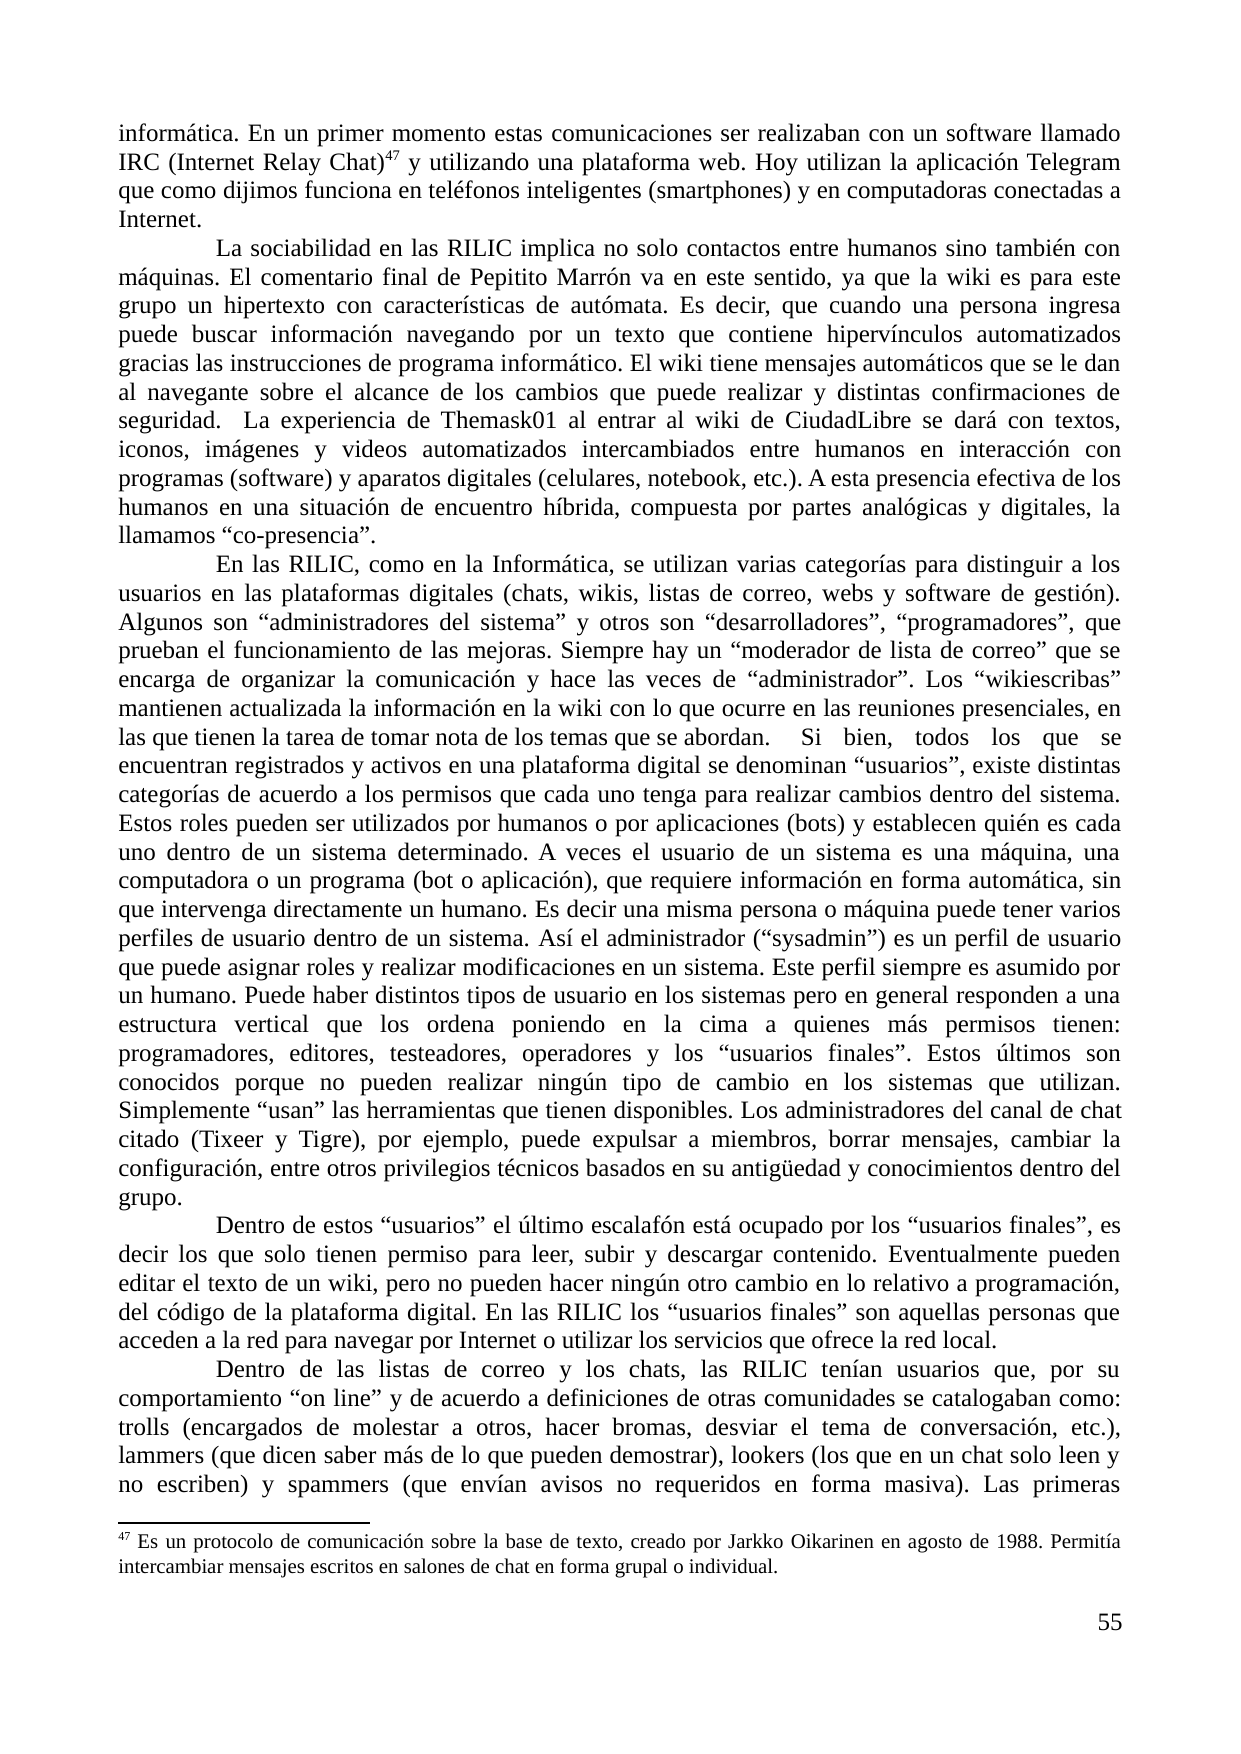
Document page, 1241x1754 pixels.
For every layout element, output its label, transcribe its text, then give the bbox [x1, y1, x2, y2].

text informática. En un primer momento estas comunicaciones ser realizaban con un software llamado IRC (Internet Relay Chat) y utilizando una plataforma web. Hoy utilizan la aplicación Telegram que como dijimos funciona en teléfonos inteligentes (smartphones) y en computadoras conectadas a Internet. [118, 118, 1122, 233]
text La sociabilidad en las RILIC implica no solo contactos entre humanos sino también con máquinas. El comentario final de Pepitito Marrón va en este sentido, ya que la wiki es para este grupo un hipertexto con características de autómata. Es decir, que cuando una persona ingresa puede buscar información navegando por un texto que contiene hipervínculos automatizados gracias las instrucciones de programa informático. El wiki tiene mensajes automáticos que se le dan al navegante sobre el alcance de los cambios que puede realizar y distintas confirmaciones de seguridad. La experiencia de Themask01 al entrar al wiki de CiudadLibre se dará con textos, iconos, imágenes y videos automatizados intercambiados entre humanos en interacción con programas (software) y aparatos digitales (celulares, notebook, etc.). A esta presencia efectiva de los humanos en una situación de encuentro híbrida, compuesta por partes analógicas y digitales, la llamamos “co-presencia”. [118, 233, 1122, 549]
text Dentro de las listas de correo y los chats, las RILIC tenían usuarios que, por su comportamiento “on line” y de acuerdo a definiciones de otras comunidades se catalogaban como: trolls (encargados de molestar a otros, hacer bromas, desviar el tema de conversación, etc.), lammers (que dicen saber más de lo que pueden demostrar), lookers (los que en un chat solo leen y no escriben) y spammers (que envían avisos no requeridos en forma masiva). Las primeras [118, 1354, 1122, 1498]
text Dentro de estos “usuarios” el último escalafón está ocupado por los “usuarios finales”, es decir los que solo tienen permiso para leer, subir y descargar contenido. Eventualmente pueden editar el texto de un wiki, pero no pueden hacer ningún otro cambio en lo relativo a programación, del código de la plataforma digital. En las RILIC los “usuarios finales” son aquellas personas que acceden a la red para navegar por Internet o utilizar los servicios que ofrece la red local. [118, 1211, 1122, 1354]
text Es un protocolo de comunicación sobre la base de texto, creado por Jarkko Oikarinen en agosto de 1988. Permitía intercambiar mensajes escritos en salones de chat en forma grupal o individual. [118, 1529, 1122, 1578]
text En las RILIC, como en la Informática, se utilizan varias categorías para distinguir a los usuarios en las plataformas digitales (chats, wikis, listas de correo, webs y software de gestión). Algunos son “administradores del sistema” y otros son “desarrolladores”, “programadores”, que prueban el funcionamiento de las mejoras. Siempre hay un “moderador de lista de correo” que se encarga de organizar la comunicación y hace las veces de “administrador”. Los “wikiescribas” mantienen actualizada la información en la wiki con lo que ocurre en las reuniones presenciales, en las que tienen la tarea de tomar nota de los temas que se abordan. Si bien, todos los que se encuentran registrados y activos en una plataforma digital se denominan “usuarios”, existe distintas categorías de acuerdo a los permisos que cada uno tenga para realizar cambios dentro del sistema. Estos roles pueden ser utilizados por humanos o por aplicaciones (bots) y establecen quién es cada uno dentro de un sistema determinado. A veces el usuario de un sistema es una máquina, una computadora o un programa (bot o aplicación), que requiere información en forma automática, sin que intervenga directamente un humano. Es decir una misma persona o máquina puede tener varios perfiles de usuario dentro de un sistema. Así el administrador (“sysadmin”) es un perfil de usuario que puede asignar roles y realizar modificaciones en un sistema. Este perfil siempre es asumido por un humano. Puede haber distintos tipos de usuario en los sistemas pero en general responden a una estructura vertical que los ordena poniendo en la cima a quienes más permisos tienen: programadores, editores, testeadores, operadores y los “usuarios finales”. Estos últimos son conocidos porque no pueden realizar ningún tipo de cambio en los sistemas que utilizan. Simplemente “usan” las herramientas que tienen disponibles. Los administradores del canal de chat citado (Tixeer y Tigre), por ejemplo, puede expulsar a miembros, borrar mensajes, cambiar la configuración, entre otros privilegios técnicos basados en su antigüedad y conocimientos dentro del grupo. [118, 549, 1122, 1211]
